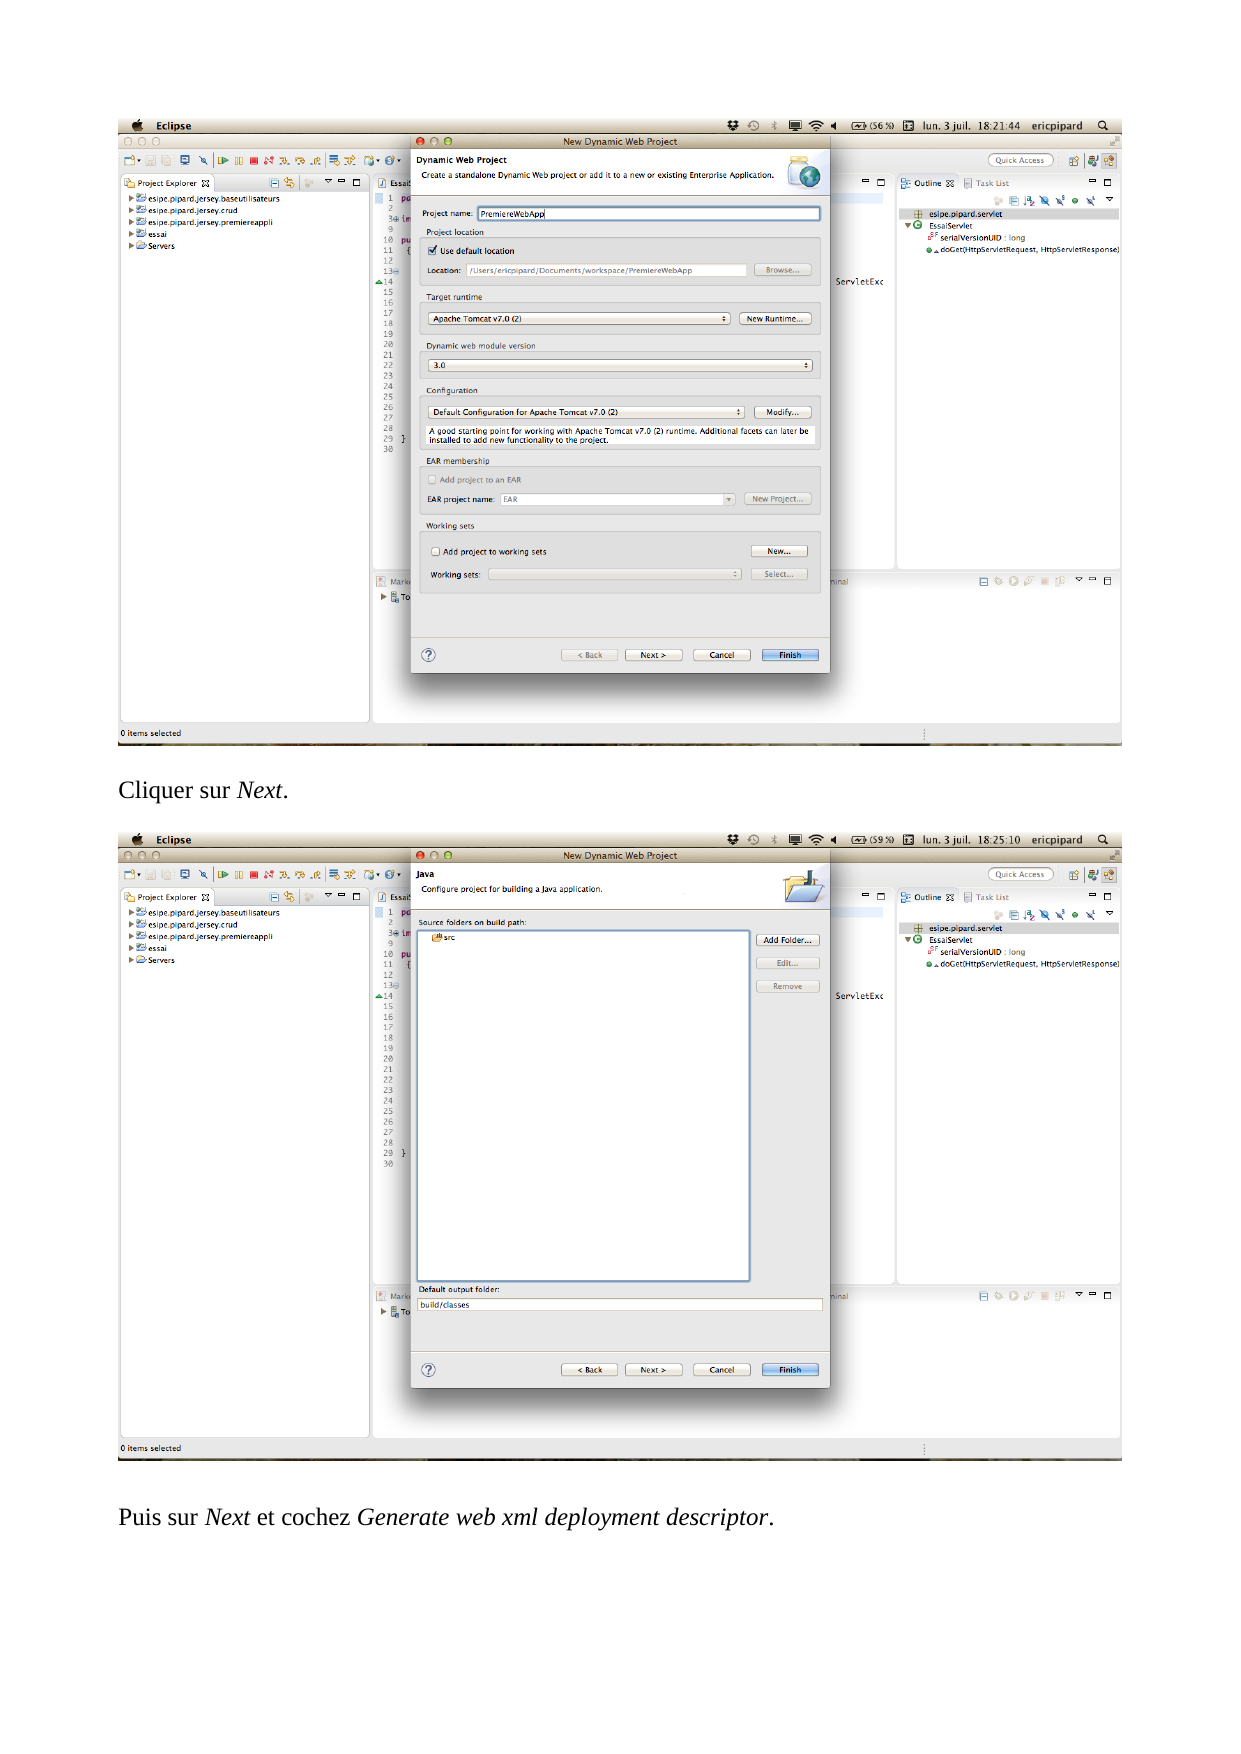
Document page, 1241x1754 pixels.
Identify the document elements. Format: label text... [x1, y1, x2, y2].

text Puis sur Next et cochez Generate web xml deployment descriptor. [118, 1502, 1122, 1531]
text Cliquer sur Next. [118, 774, 1122, 804]
picture [118, 832, 1122, 1461]
picture [118, 118, 1122, 746]
